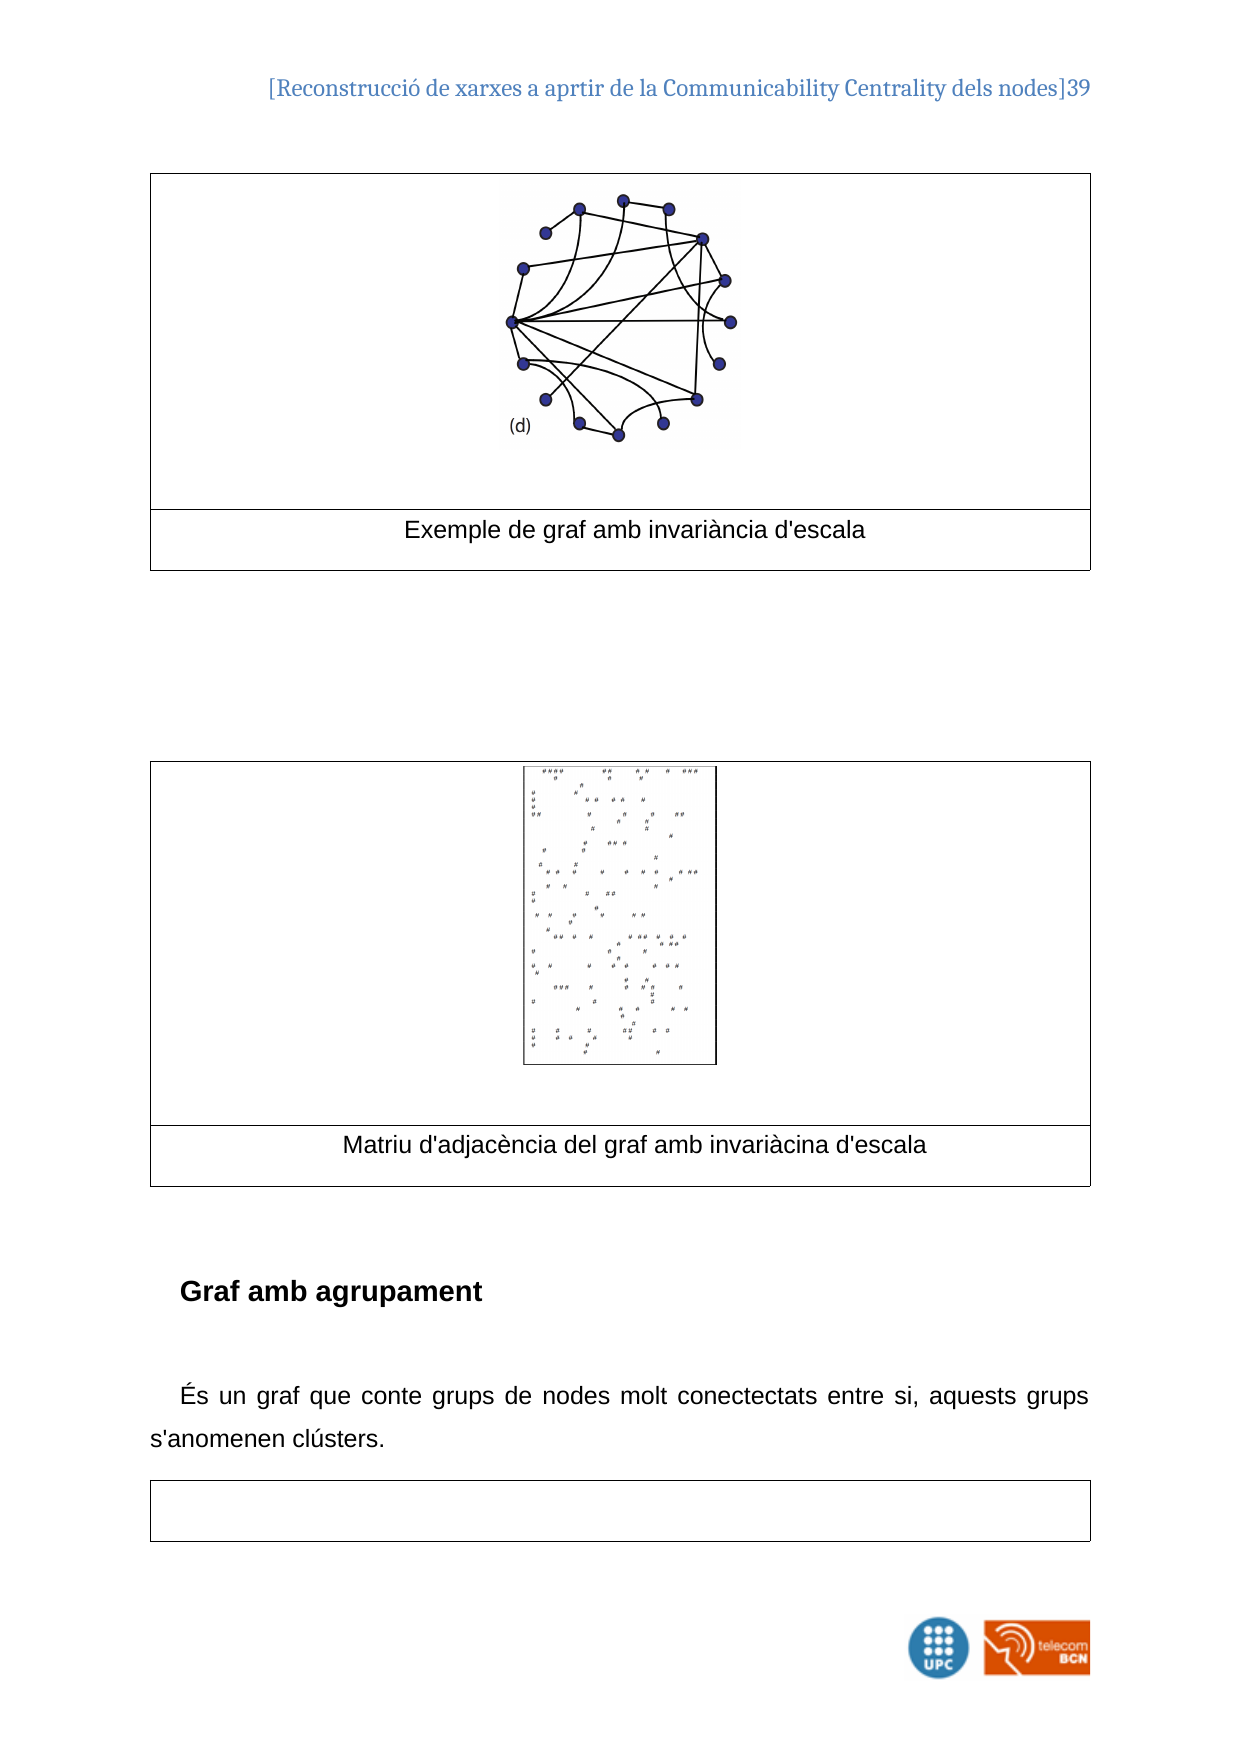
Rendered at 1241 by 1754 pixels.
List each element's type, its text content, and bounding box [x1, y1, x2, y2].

subtitle Graf amb agrupament [150, 1274, 1090, 1308]
picture [523, 766, 717, 1065]
table_cell Exemple de graf amb invariància d'escala [151, 510, 1090, 570]
table_header [151, 762, 1090, 1124]
table_cell Matriu d'adjacència del graf amb invariàcina d'escala [151, 1126, 1090, 1186]
table_header [151, 1481, 1090, 1541]
picture [904, 1614, 1091, 1681]
picture [499, 178, 741, 450]
text És un graf que conte grups de nodes molt conectectats entre si, aquests grups s'anomenen clústers. [150, 1381, 1090, 1453]
table_header [151, 174, 1090, 509]
